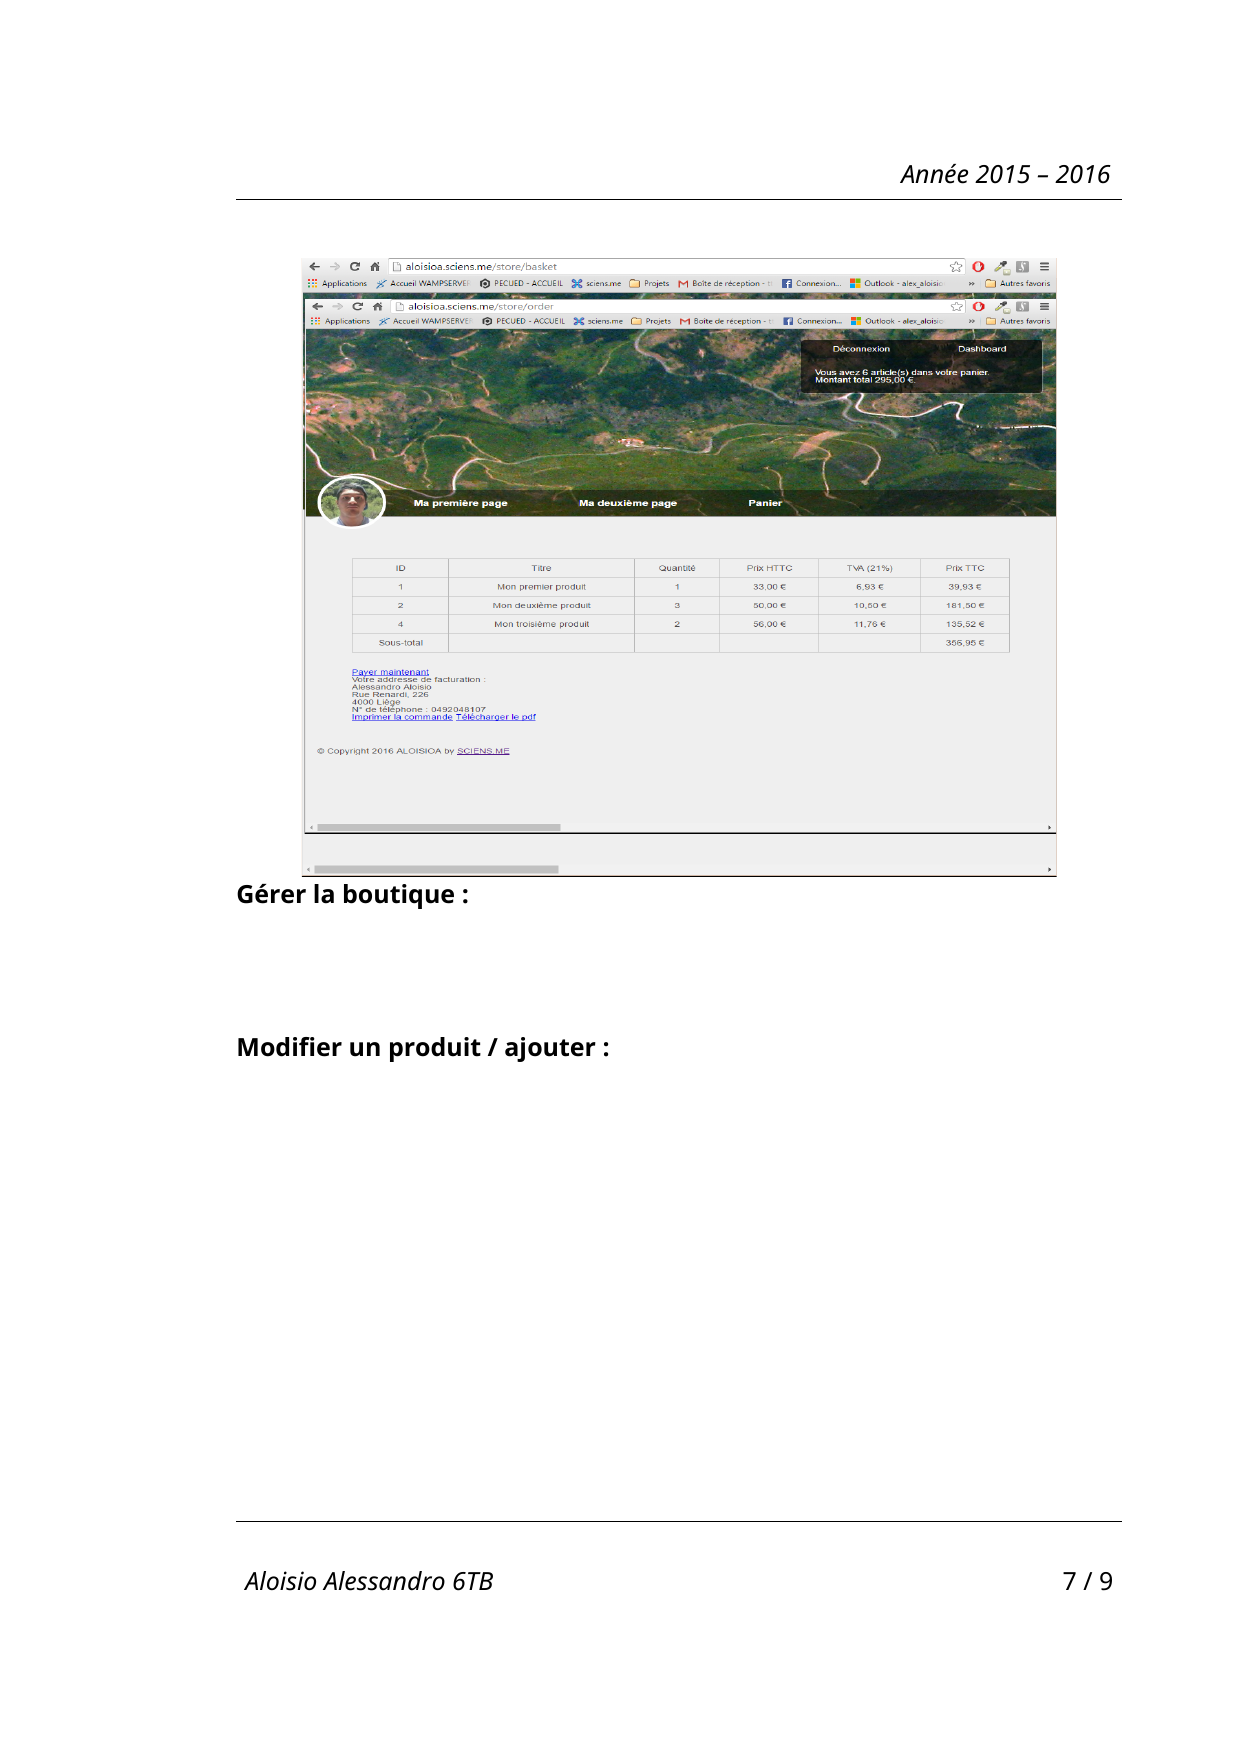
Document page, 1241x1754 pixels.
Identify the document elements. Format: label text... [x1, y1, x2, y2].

text Gérer la boutique : [236, 258, 1122, 911]
text Modifier un produit / ajouter : [236, 1029, 1122, 1063]
picture [301, 258, 1057, 877]
